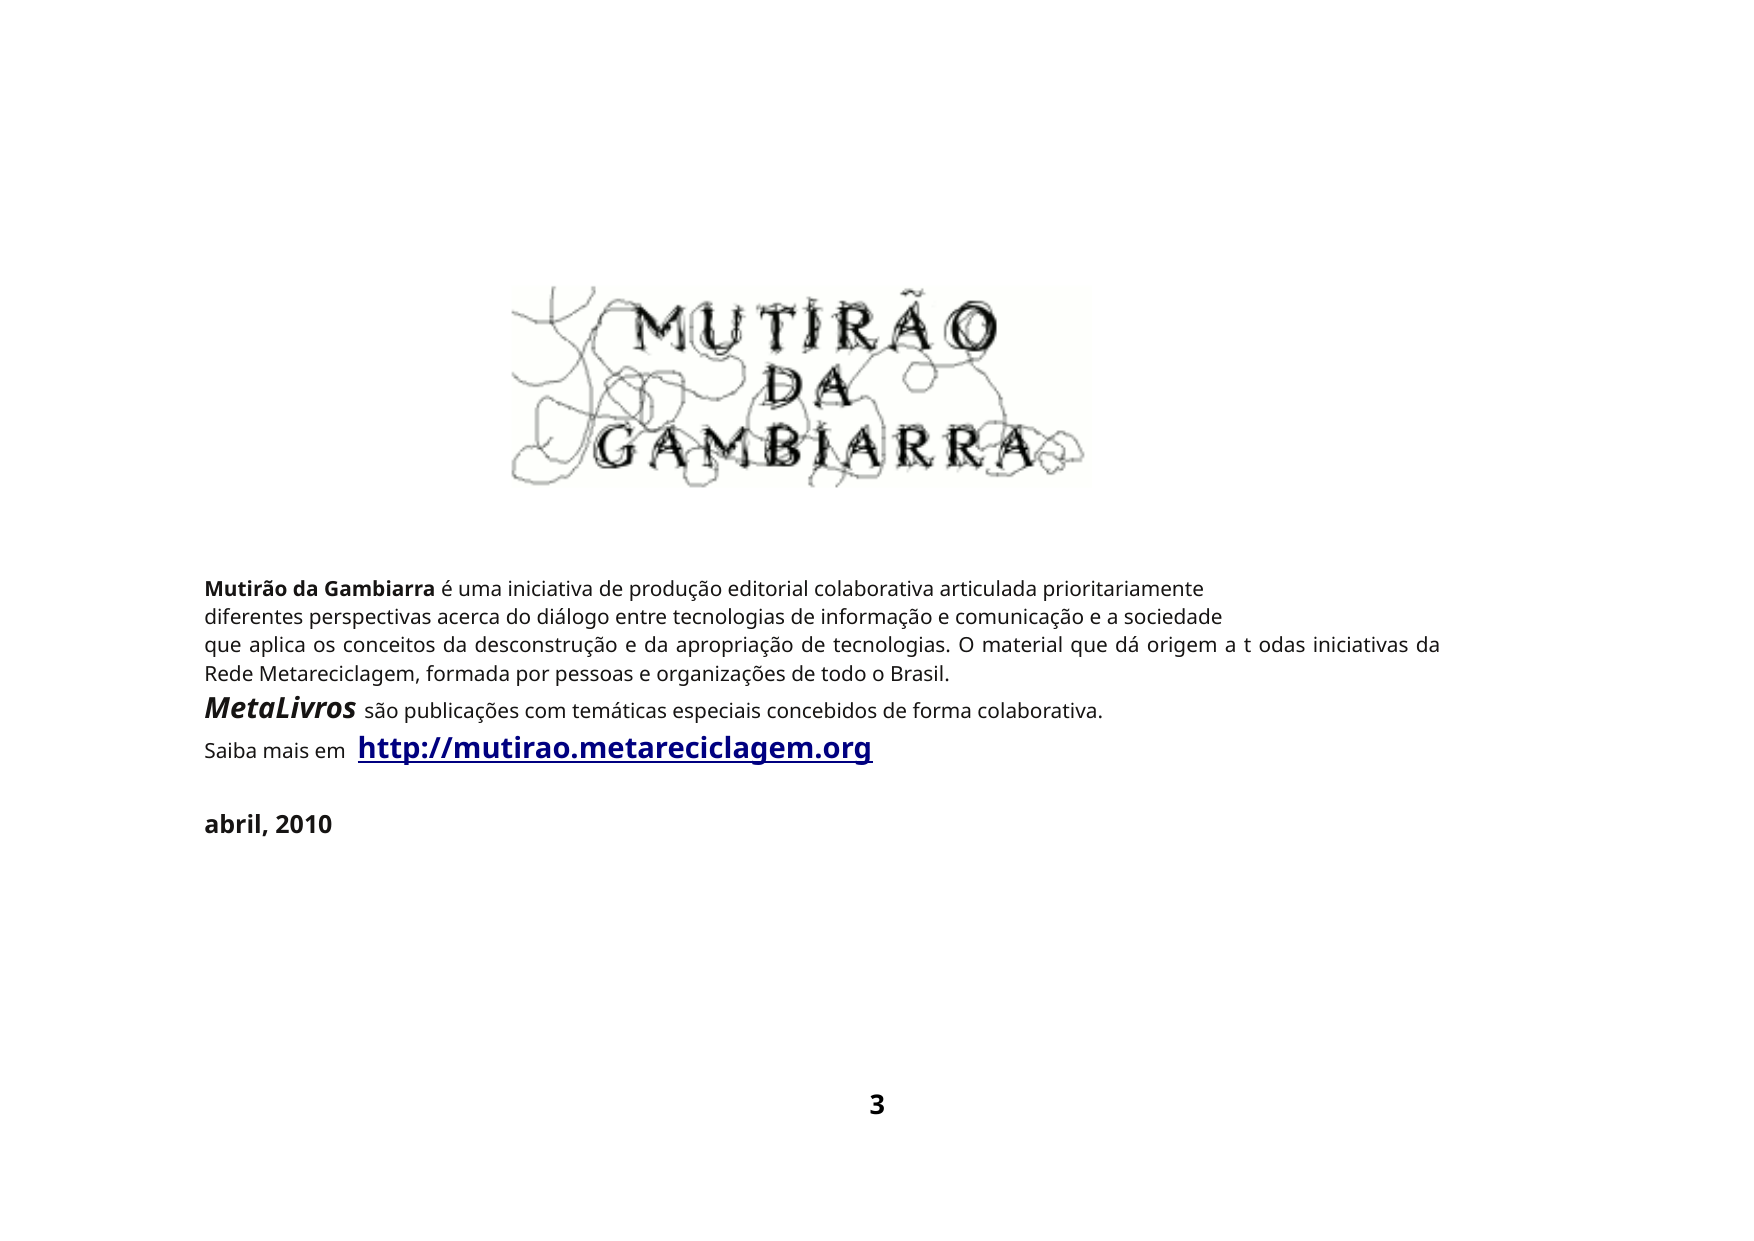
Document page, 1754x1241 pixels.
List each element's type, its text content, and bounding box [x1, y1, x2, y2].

text diferentes perspectivas acerca do diálogo entre tecnologias de informação e comunicação e a sociedade [204, 602, 1442, 631]
text que aplica os conceitos da desconstrução e da apropriação de tecnologias. O material que dá origem a t odas iniciativas da Rede Metareciclagem, formada por pessoas e organizações de todo o Brasil. [204, 631, 1442, 687]
text abril, 2010 [204, 807, 1442, 841]
picture [502, 267, 1093, 517]
text Mutirão da Gambiarra é uma iniciativa de produção editorial colaborativa articulada prioritariamente [204, 574, 1442, 602]
text Saiba mais em http://mutirao.metareciclagem.org [204, 727, 1442, 767]
text MetaLivros são publicações com temáticas especiais concebidos de forma colaborativa. [204, 687, 1442, 727]
